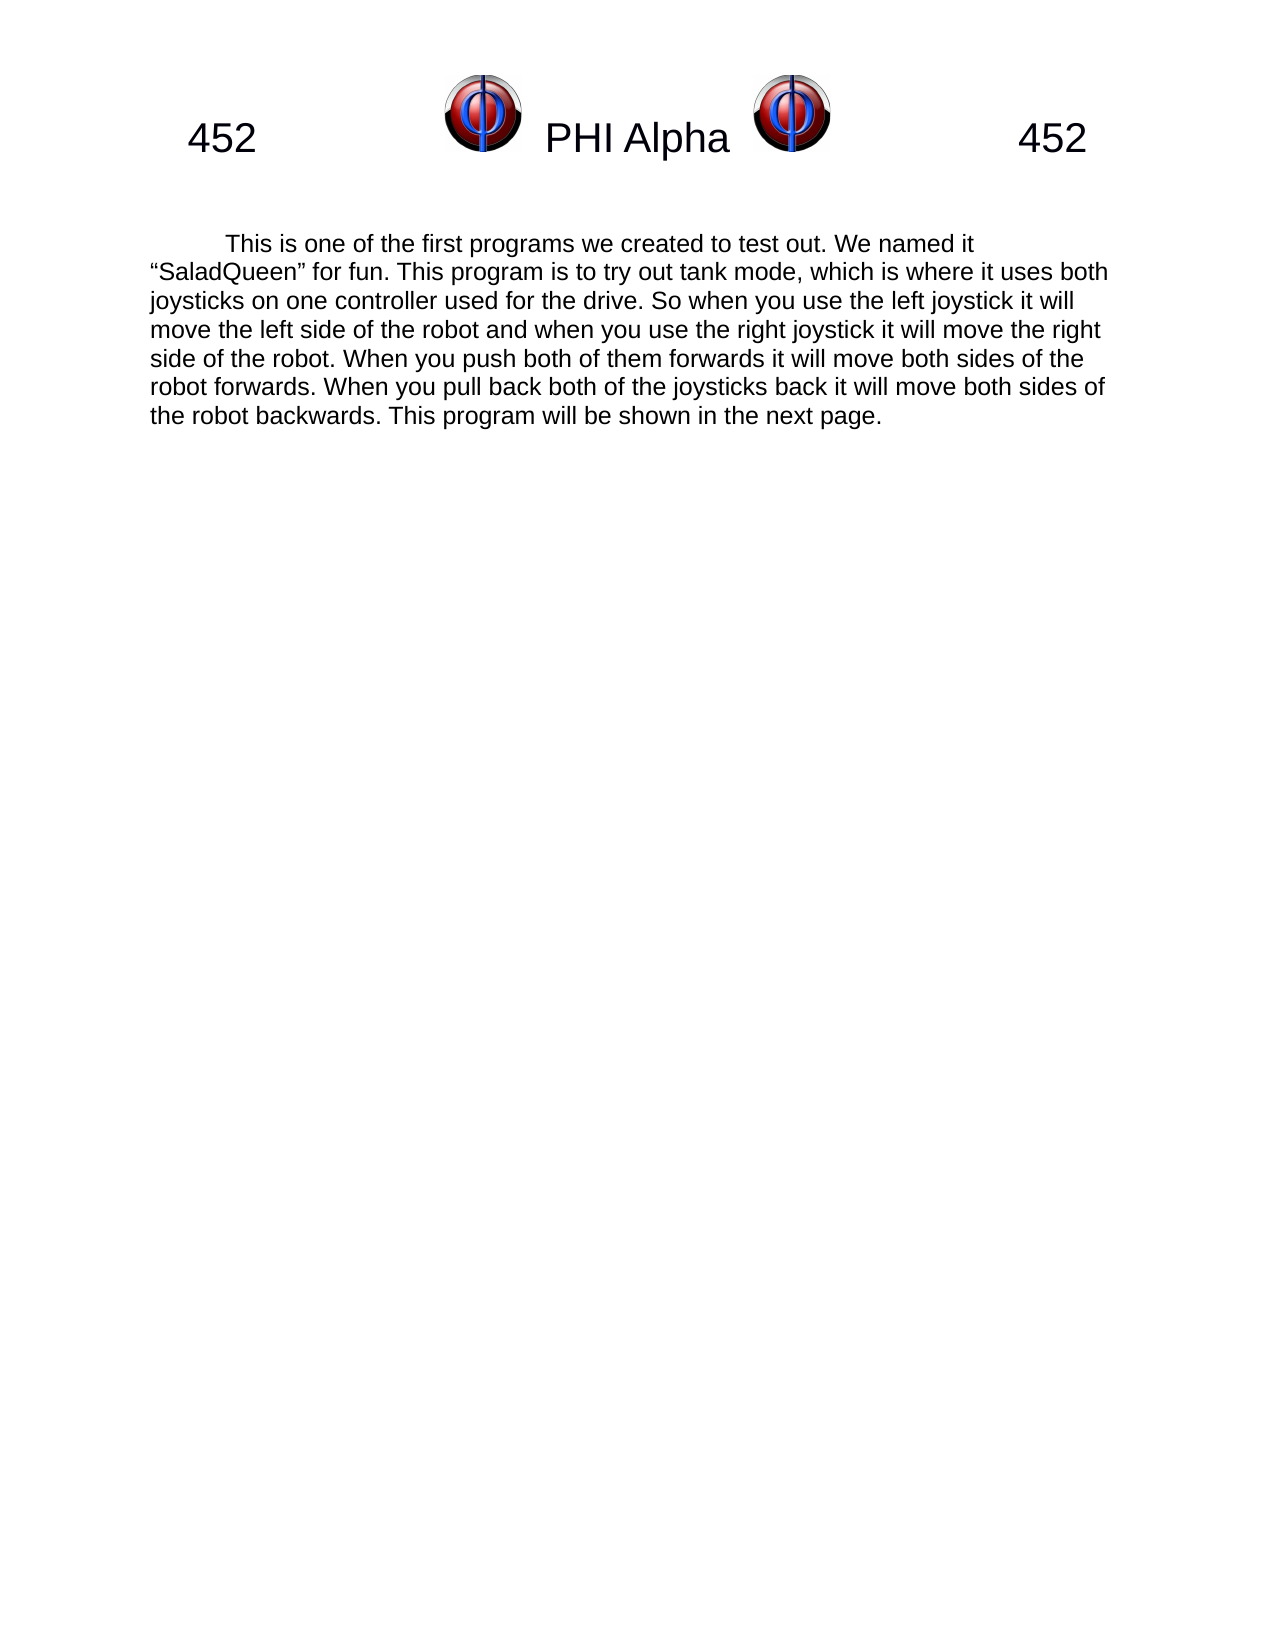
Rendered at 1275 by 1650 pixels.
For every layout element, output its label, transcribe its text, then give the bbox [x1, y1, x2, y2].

picture [444, 75, 522, 152]
text This is one of the first programs we created to test out. We named it “SaladQueen” for fun. This program is to try out tank mode, which is where it uses both joysticks on one controller used for the drive. So when you use the left joystick it will move the left side of the robot and when you use the right joystick it will move the right side of the robot. When you push both of them forwards it will move both sides of the robot forwards. When you pull back both of the joysticks back it will move both sides of the robot backwards. This program will be shown in the next page. [150, 228, 1125, 430]
picture [753, 75, 831, 152]
